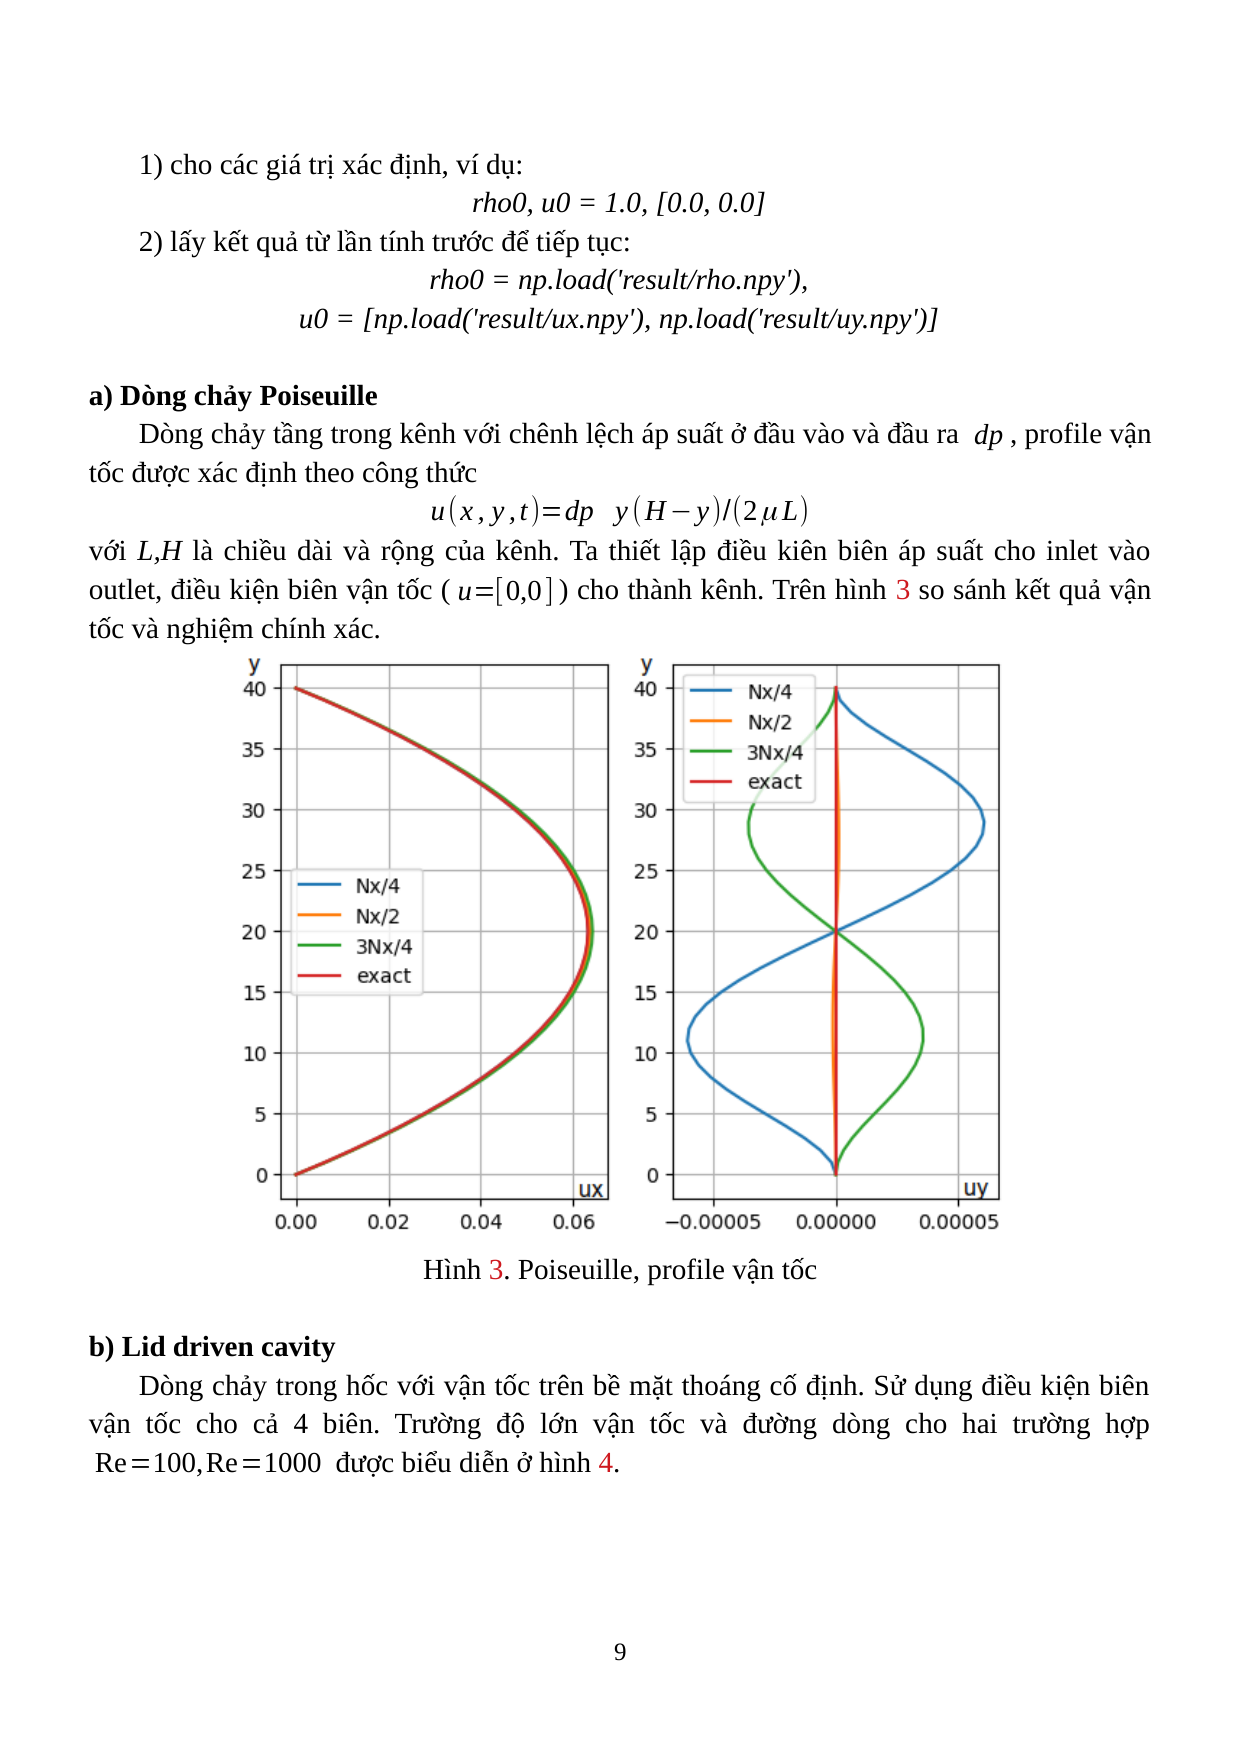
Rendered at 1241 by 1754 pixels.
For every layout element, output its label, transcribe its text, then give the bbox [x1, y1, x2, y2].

text 2) lấy kết quả từ lần tính trước để tiếp tục: [88, 224, 1152, 257]
text rho0 = np.load('result/rho.npy'), [88, 262, 1152, 296]
text u0 = [np.load('result/ux.npy'), np.load('result/uy.npy')] [88, 301, 1152, 334]
text Dòng chảy tầng trong kênh với chênh lệch áp suất ở đầu vào và đầu ra , profile vận tốc được xác định theo công thức [88, 417, 1152, 489]
text Hình 3. Poiseuille, profile vận tốc [88, 650, 1152, 1286]
text rho0, u0 = 1.0, [0.0, 0.0] [88, 185, 1152, 219]
picture [227, 650, 1013, 1248]
text b) Lid driven cavity [88, 1329, 1152, 1363]
text 1) cho các giá trị xác định, ví dụ: [88, 147, 1152, 180]
text Dòng chảy trong hốc với vận tốc trên bề mặt thoáng cố định. Sử dụng điều kiện biên vận tốc cho cả 4 biên. Trường độ lớn vận tốc và đường dòng cho hai trường hợp được biểu diễn ở hình 4. [88, 1368, 1152, 1479]
text với L,H là chiều dài và rộng của kênh. Ta thiết lập điều kiên biên áp suất cho inlet vào outlet, điều kiện biên vận tốc () cho thành kênh. Trên hình 3 so sánh kết quả vận tốc và nghiệm chính xác. [88, 533, 1152, 645]
text a) Dòng chảy Poiseuille [88, 378, 1152, 412]
